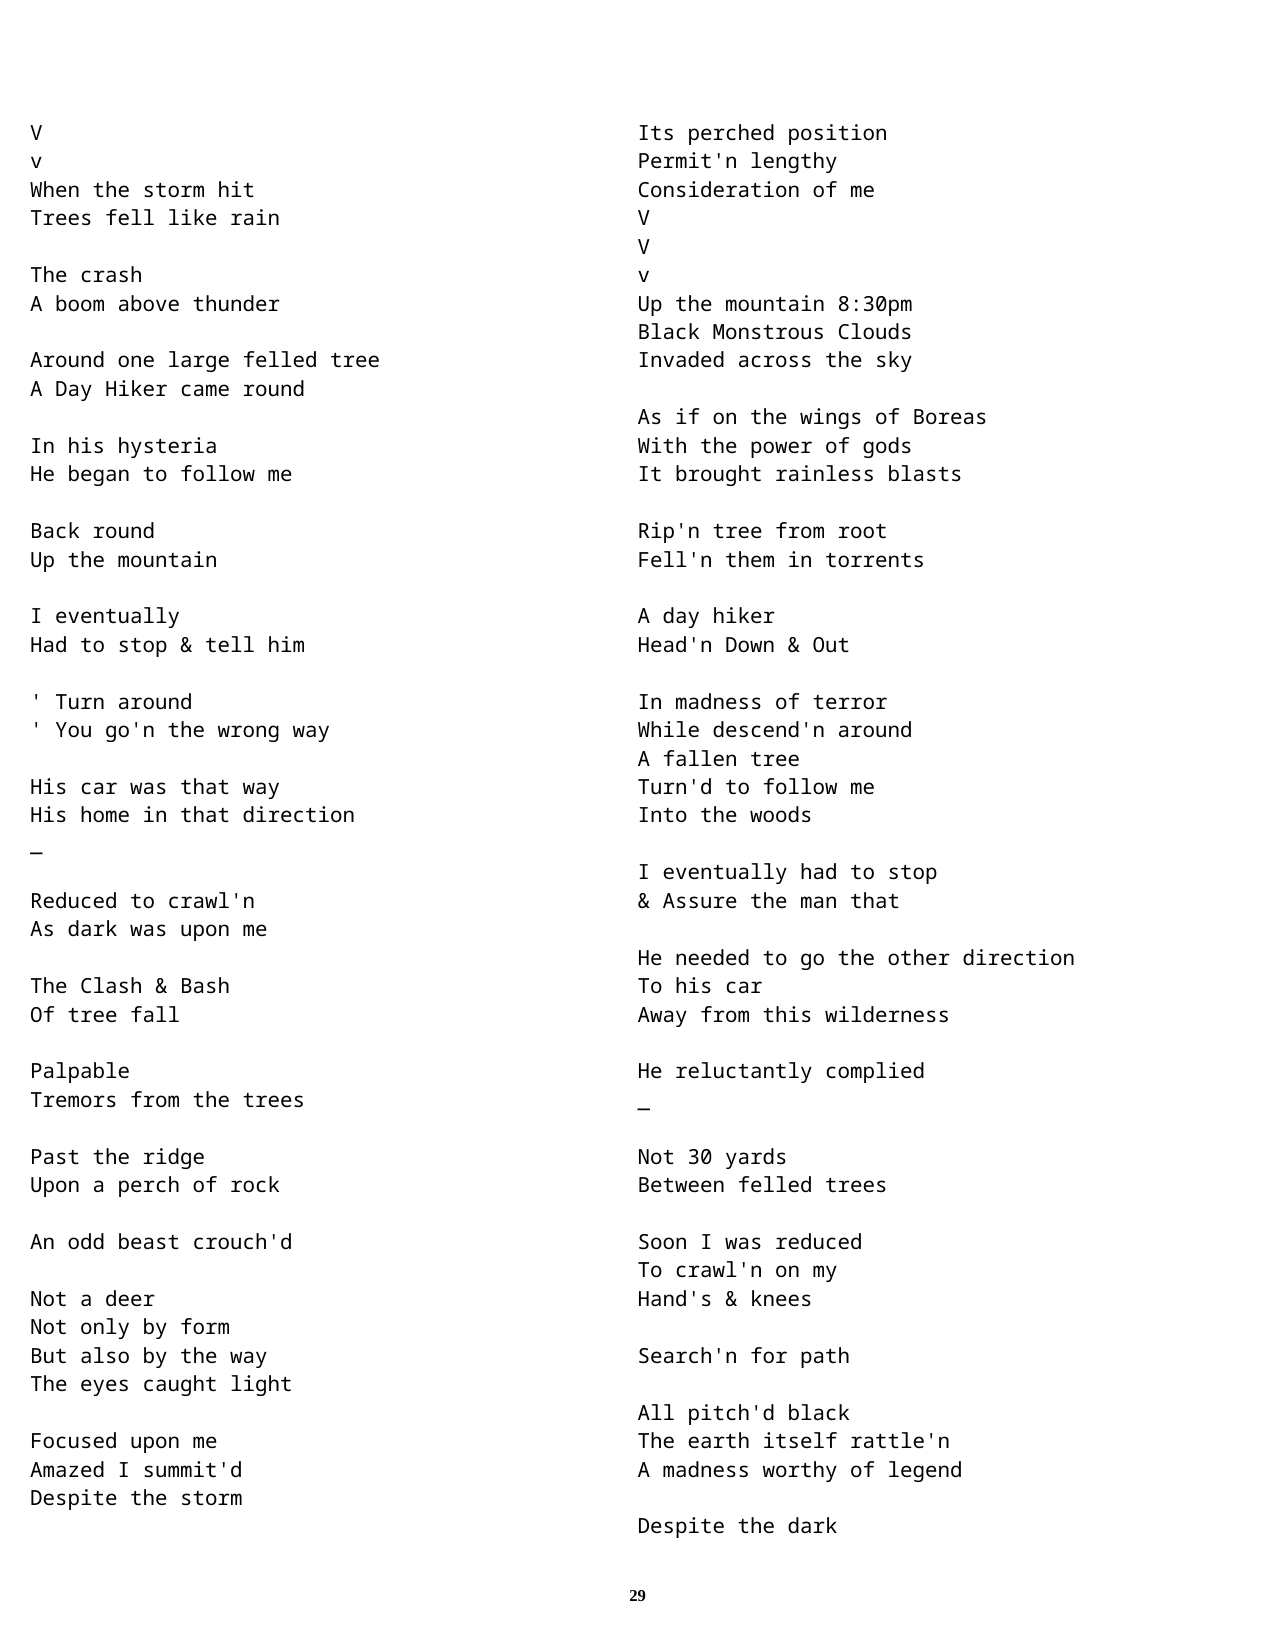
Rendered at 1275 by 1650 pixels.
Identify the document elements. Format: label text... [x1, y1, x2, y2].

text v [637, 260, 1245, 289]
text The earth itself rattle'n [637, 1426, 1245, 1455]
text Search'n for path [637, 1341, 1245, 1369]
text Had to stop & tell him [30, 630, 637, 658]
text Despite the storm [30, 1483, 637, 1512]
text A fallen tree [637, 744, 1245, 772]
text Trees fell like rain [30, 203, 637, 232]
text ' Turn around [30, 687, 637, 715]
text A madness worthy of legend [637, 1455, 1245, 1483]
text Rip'n tree from root [637, 516, 1245, 545]
text Not 30 yards [637, 1142, 1245, 1170]
text Back round [30, 516, 637, 545]
text Between felled trees [637, 1170, 1245, 1199]
text Amazed I summit'd [30, 1455, 637, 1483]
text Upon a perch of rock [30, 1170, 637, 1199]
text Around one large felled tree [30, 346, 637, 374]
text Into the woods [637, 801, 1245, 829]
text He reluctantly complied [637, 1057, 1245, 1085]
text The Clash & Bash [30, 971, 637, 1000]
text V [30, 118, 637, 147]
text Tremors from the trees [30, 1085, 637, 1113]
text _ [30, 829, 637, 857]
text Away from this wilderness [637, 1000, 1245, 1028]
text Focused upon me [30, 1426, 637, 1455]
text Consideration of me [637, 175, 1245, 203]
text His car was that way [30, 772, 637, 801]
text I eventually had to stop [637, 857, 1245, 886]
text Hand's & knees [637, 1284, 1245, 1312]
text He began to follow me [30, 459, 637, 488]
text All pitch'd black [637, 1398, 1245, 1426]
text The crash [30, 260, 637, 289]
text An odd beast crouch'd [30, 1227, 637, 1256]
text Up the mountain 8:30pm [637, 289, 1245, 317]
text Its perched position [637, 118, 1245, 147]
text Not only by form [30, 1312, 637, 1341]
text Turn'd to follow me [637, 772, 1245, 801]
text As if on the wings of Boreas [637, 402, 1245, 431]
text In madness of terror [637, 687, 1245, 715]
text Permit'n lengthy [637, 147, 1245, 175]
text To his car [637, 971, 1245, 1000]
text Soon I was reduced [637, 1227, 1245, 1256]
text While descend'n around [637, 715, 1245, 744]
text His home in that direction [30, 801, 637, 829]
text Past the ridge [30, 1142, 637, 1170]
text Despite the dark [637, 1512, 1245, 1540]
text Not a deer [30, 1284, 637, 1312]
text Fell'n them in torrents [637, 545, 1245, 573]
text Palpable [30, 1057, 637, 1085]
text _ [637, 1085, 1245, 1113]
text A day hiker [637, 602, 1245, 630]
text Up the mountain [30, 545, 637, 573]
text To crawl'n on my [637, 1256, 1245, 1284]
text When the storm hit [30, 175, 637, 203]
text Head'n Down & Out [637, 630, 1245, 658]
text Of tree fall [30, 1000, 637, 1028]
text He needed to go the other direction [637, 943, 1245, 971]
text Invaded across the sky [637, 346, 1245, 374]
text V [637, 203, 1245, 232]
text The eyes caught light [30, 1369, 637, 1398]
text A boom above thunder [30, 289, 637, 317]
text In his hysteria [30, 431, 637, 459]
text ' You go'n the wrong way [30, 715, 637, 744]
text A Day Hiker came round [30, 374, 637, 402]
text Reduced to crawl'n [30, 886, 637, 914]
text I eventually [30, 602, 637, 630]
text & Assure the man that [637, 886, 1245, 914]
text V [637, 232, 1245, 260]
text With the power of gods [637, 431, 1245, 459]
text Black Monstrous Clouds [637, 317, 1245, 346]
text But also by the way [30, 1341, 637, 1369]
text As dark was upon me [30, 914, 637, 943]
text It brought rainless blasts [637, 459, 1245, 488]
text v [30, 147, 637, 175]
